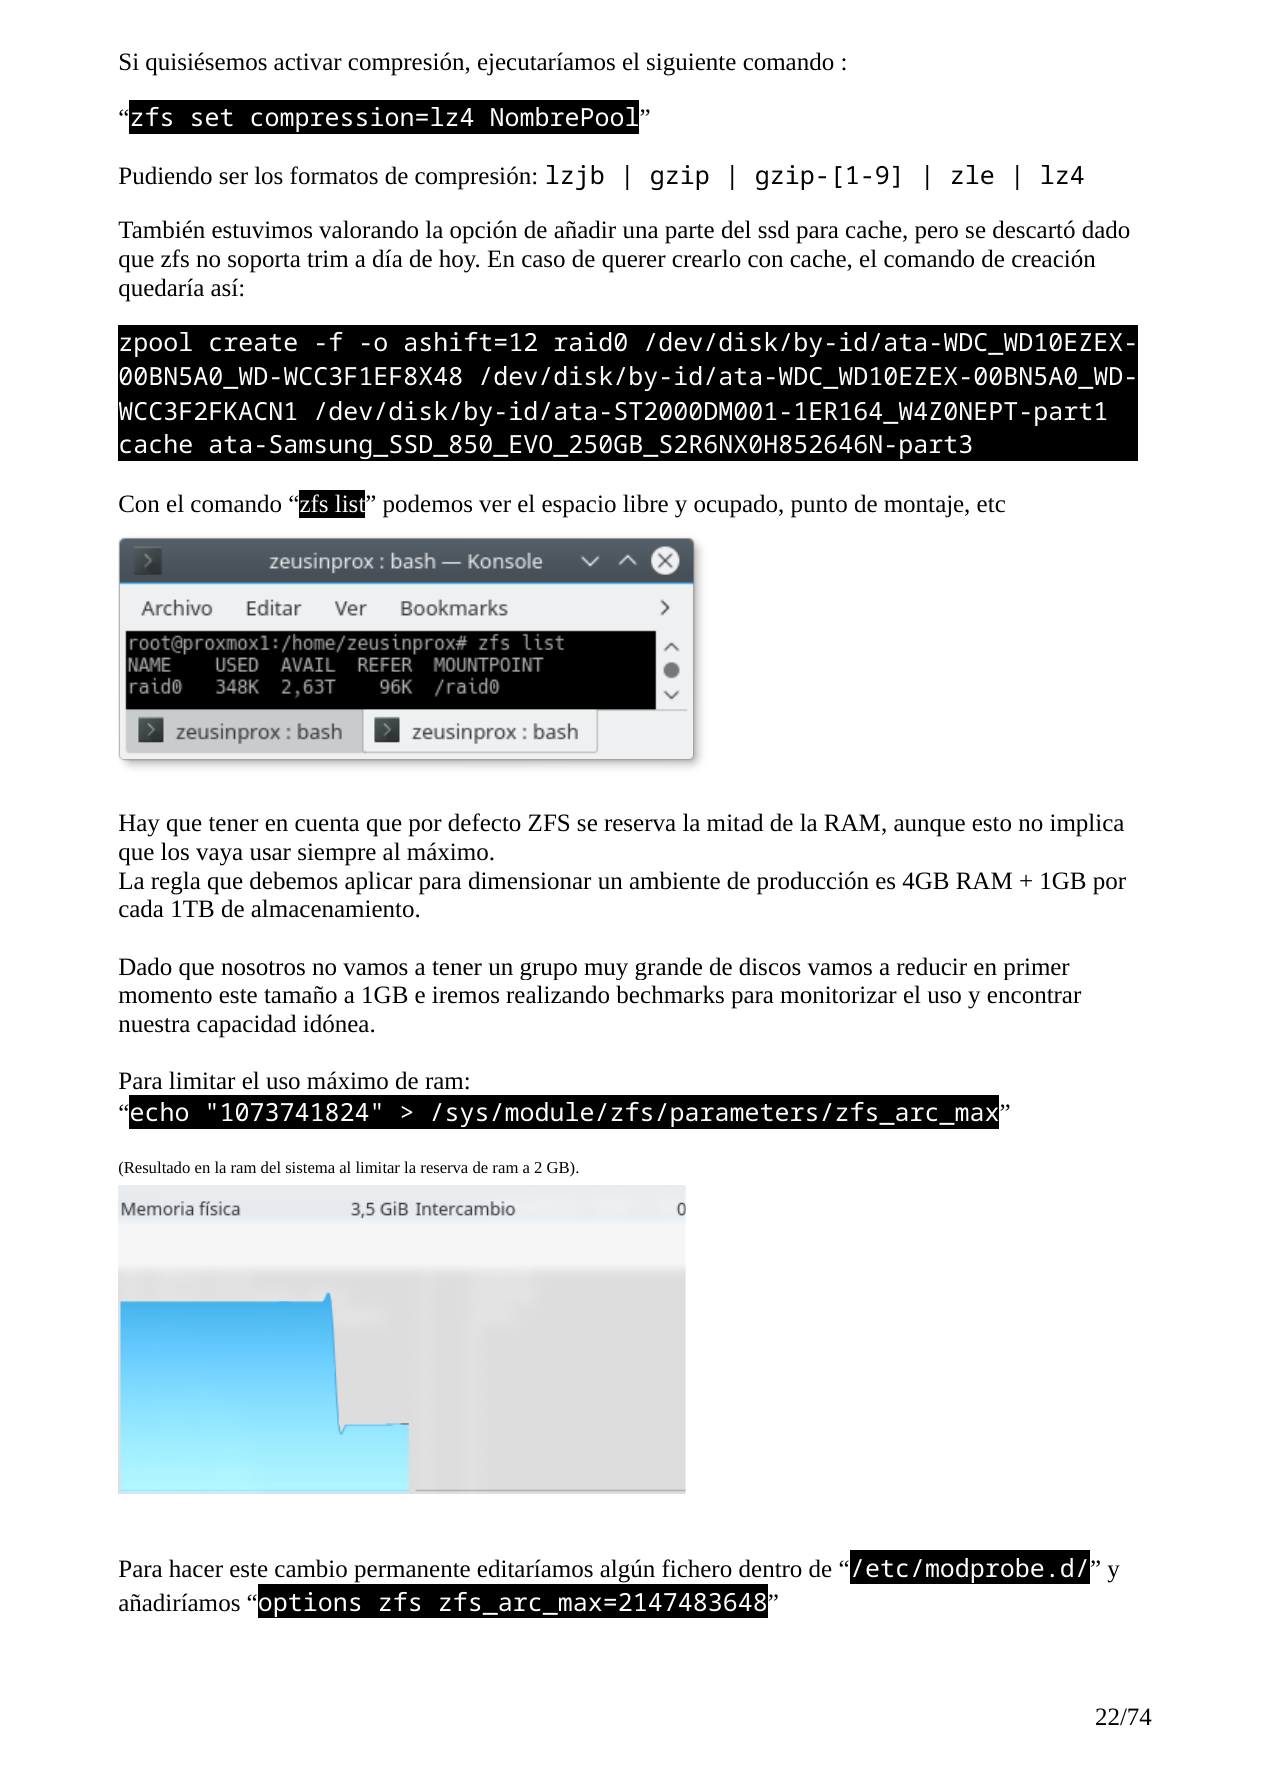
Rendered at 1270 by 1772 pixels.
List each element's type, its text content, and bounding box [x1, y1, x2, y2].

text Dado que nosotros no vamos a tener un grupo muy grande de discos vamos a reducir en primer momento este tamaño a 1GB e iremos realizando bechmarks para monitorizar el uso y encontrar nuestra capacidad idónea. [118, 952, 1152, 1038]
text Con el comando “zfs list” podemos ver el espacio libre y ocupado, punto de montaje, etc [118, 489, 1152, 518]
text Hay que tener en cuenta que por defecto ZFS se reserva la mitad de la RAM, aunque esto no implica que los vaya usar siempre al máximo. [118, 808, 1152, 866]
text “echo "1073741824" > /sys/module/zfs/parameters/zfs_arc_max” [118, 1095, 1152, 1158]
text Pudiendo ser los formatos de compresión: lzjb | gzip | gzip-[1-9] | zle | lz4 [118, 157, 1152, 215]
text Para limitar el uso máximo de ram: [118, 1066, 1152, 1095]
text También estuvimos valorando la opción de añadir una parte del ssd para cache, pero se descartó dado que zfs no soporta trim a día de hoy. En caso de querer crearlo con cache, el comando de creación quedaría así: [118, 215, 1152, 301]
text Para hacer este cambio permanente editaríamos algún fichero dentro de “/etc/modprobe.d/” y añadiríamos “options zfs zfs_arc_max=2147483648” [118, 1550, 1152, 1618]
picture [118, 528, 714, 780]
text La regla que debemos aplicar para dimensionar un ambiente de producción es 4GB RAM + 1GB por cada 1TB de almacenamiento. [118, 866, 1152, 923]
text zpool create -f -o ashift=12 raid0 /dev/disk/by-id/ata-WDC_WD10EZEX- 00BN5A0_WD-WCC3F1EF8X48 /dev/disk/by-id/ata-WDC_WD10EZEX-00BN5A0_WD-WCC3F2FKACN1 /dev/disk/by-id/ata-ST2000DM001-1ER164_W4Z0NEPT-part1 cache ata-Samsung_SSD_850_EVO_250GB_S2R6NX0H852646N-part3 [118, 325, 1152, 461]
text Si quisiésemos activar compresión, ejecutaríamos el siguiente comando : [118, 47, 1152, 76]
text “zfs set compression=lz4 NombrePool” [118, 100, 1152, 134]
text (Resultado en la ram del sistema al limitar la reserva de ram a 2 GB). [118, 1158, 1152, 1177]
